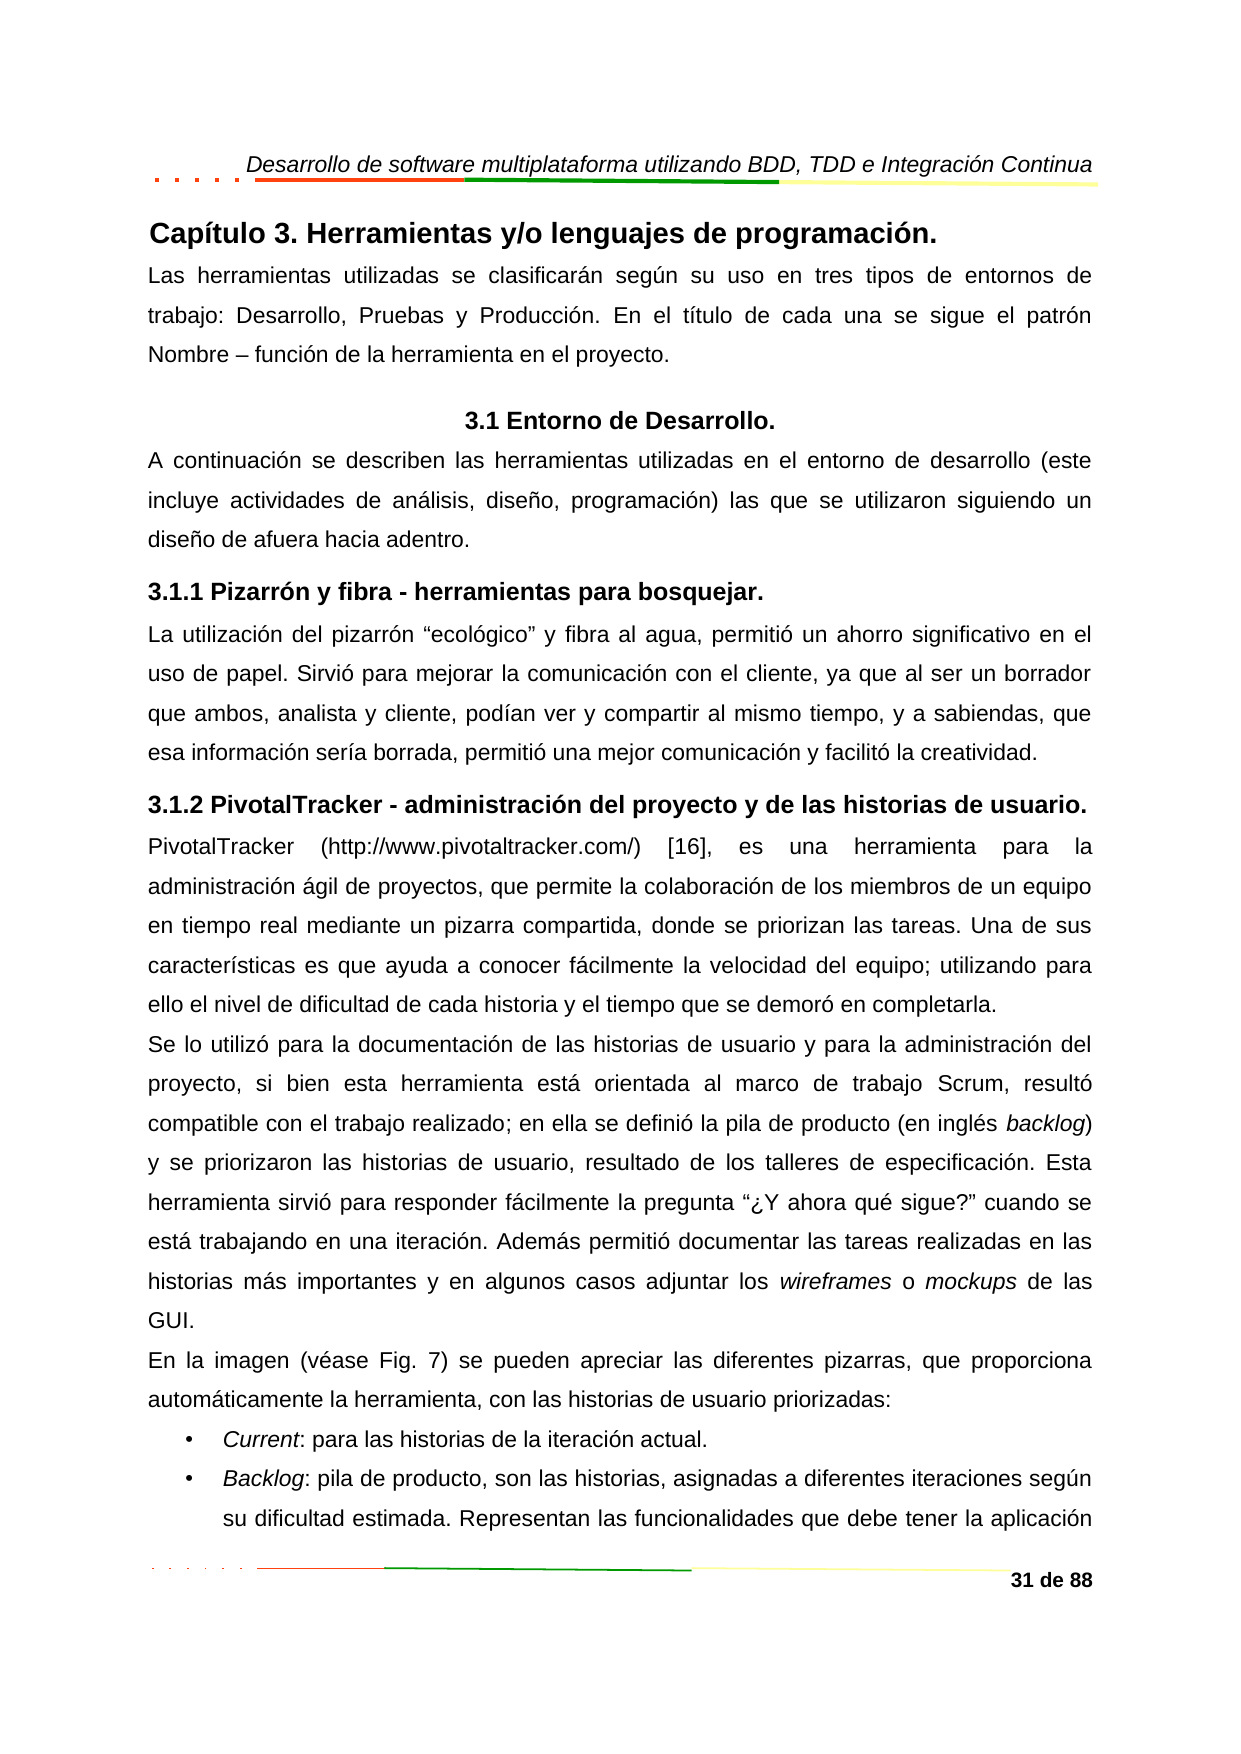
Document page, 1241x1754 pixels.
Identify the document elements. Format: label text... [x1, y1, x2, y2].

text Se lo utilizó para la documentación de las historias de usuario y para la administración del proyecto, si bien esta herramienta está orientada al marco de trabajo Scrum, resultó compatible con el trabajo realizado; en ella se definió la pila de producto (en inglés backlog) y se priorizaron las historias de usuario, resultado de los talleres de especificación. Esta herramienta sirvió para responder fácilmente la pregunta “¿Y ahora qué sigue?” cuando se está trabajando en una iteración. Además permitió documentar las tareas realizadas en las historias más importantes y en algunos casos adjuntar los wireframes o mockups de las GUI. [148, 1031, 1093, 1333]
text La utilización del pizarrón “ecológico” y fibra al agua, permitió un ahorro significativo en el uso de papel. Sirvió para mejorar la comunicación con el cliente, ya que al ser un borrador que ambos, analista y cliente, podían ver y compartir al mismo tiempo, y a sabiendas, que esa información sería borrada, permitió una mejor comunicación y facilitó la creatividad. [148, 621, 1093, 765]
text En la imagen (véase Fig. 7) se pueden apreciar las diferentes pizarras, que proporciona automáticamente la herramienta, con las historias de usuario priorizadas: [148, 1347, 1093, 1412]
list Current: para las historias de la iteración actual. [185, 1426, 1093, 1452]
subtitle 3.1 Entorno de Desarrollo. [148, 406, 1093, 435]
subtitle Capítulo 3. Herramientas y/o lenguajes de programación. [148, 217, 1093, 250]
list 3.1.2 PivotalTracker - administración del proyecto y de las historias de usuario. [148, 790, 1093, 819]
text PivotalTracker (http://www.pivotaltracker.com/) [16], es una herramienta para la administración ágil de proyectos, que permite la colaboración de los miembros de un equipo en tiempo real mediante un pizarra compartida, donde se priorizan las tareas. Una de sus características es que ayuda a conocer fácilmente la velocidad del equipo; utilizando para ello el nivel de dificultad de cada historia y el tiempo que se demoró en completarla. [148, 833, 1093, 1018]
list Backlog: pila de producto, son las historias, asignadas a diferentes iteraciones según su dificultad estimada. Representan las funcionalidades que debe tener la aplicación [185, 1465, 1093, 1531]
text A continuación se describen las herramientas utilizadas en el entorno de desarrollo (este incluye actividades de análisis, diseño, programación) las que se utilizaron siguiendo un diseño de afuera hacia adentro. [148, 447, 1093, 552]
list 3.1.1 Pizarrón y fibra - herramientas para bosquejar. [148, 577, 1093, 606]
text Las herramientas utilizadas se clasificarán según su uso en tres tipos de entornos de trabajo: Desarrollo, Pruebas y Producción. En el título de cada una se sigue el patrón Nombre – función de la herramienta en el proyecto. [148, 262, 1093, 368]
